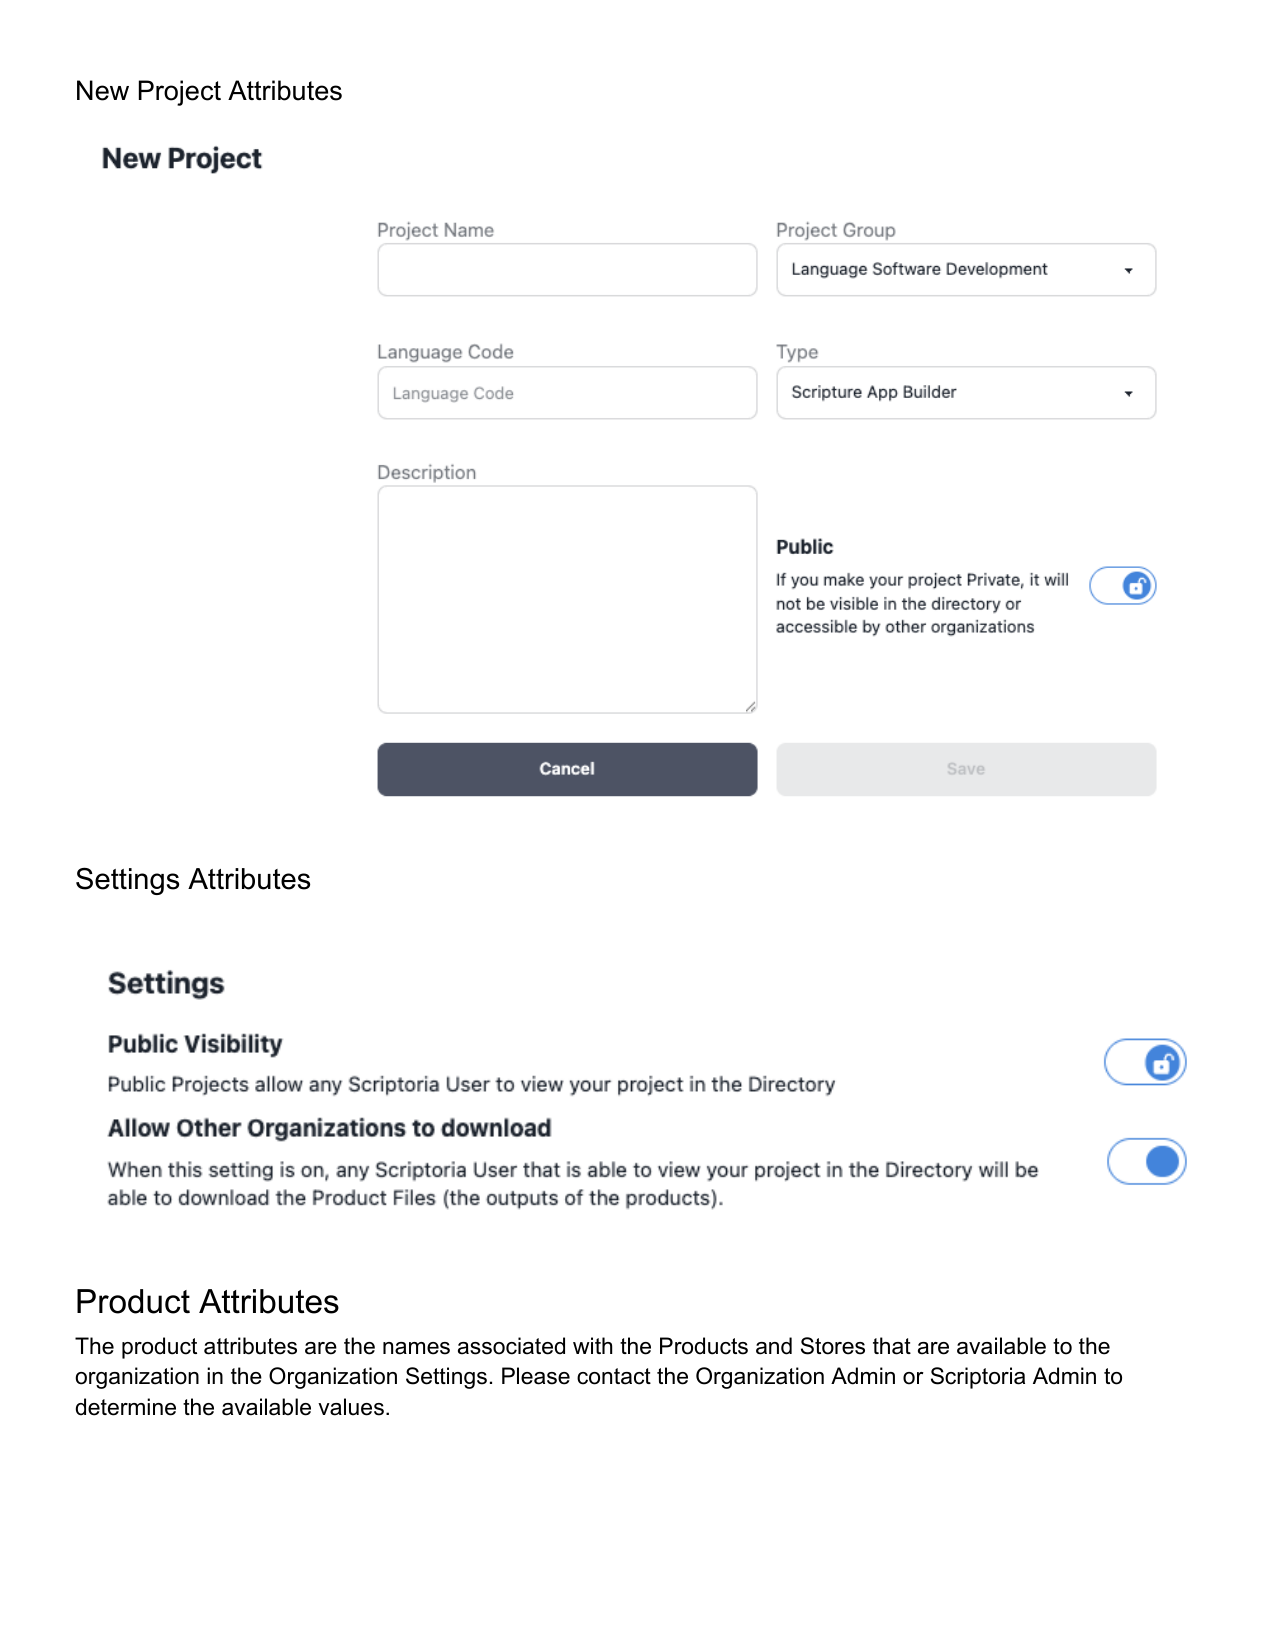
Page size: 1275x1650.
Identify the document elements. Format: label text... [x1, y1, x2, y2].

picture [75, 111, 1200, 828]
text The product attributes are the names associated with the Products and Stores that are available to the organization in the Organization Settings. Please contact the Organization Admin or Scriptoria Admin to determine the available values. [75, 1333, 1200, 1420]
text Settings Attributes [75, 862, 1200, 895]
picture [75, 930, 1200, 1241]
text New Project Attributes [75, 75, 1200, 106]
subtitle Product Attributes [75, 1282, 1200, 1321]
